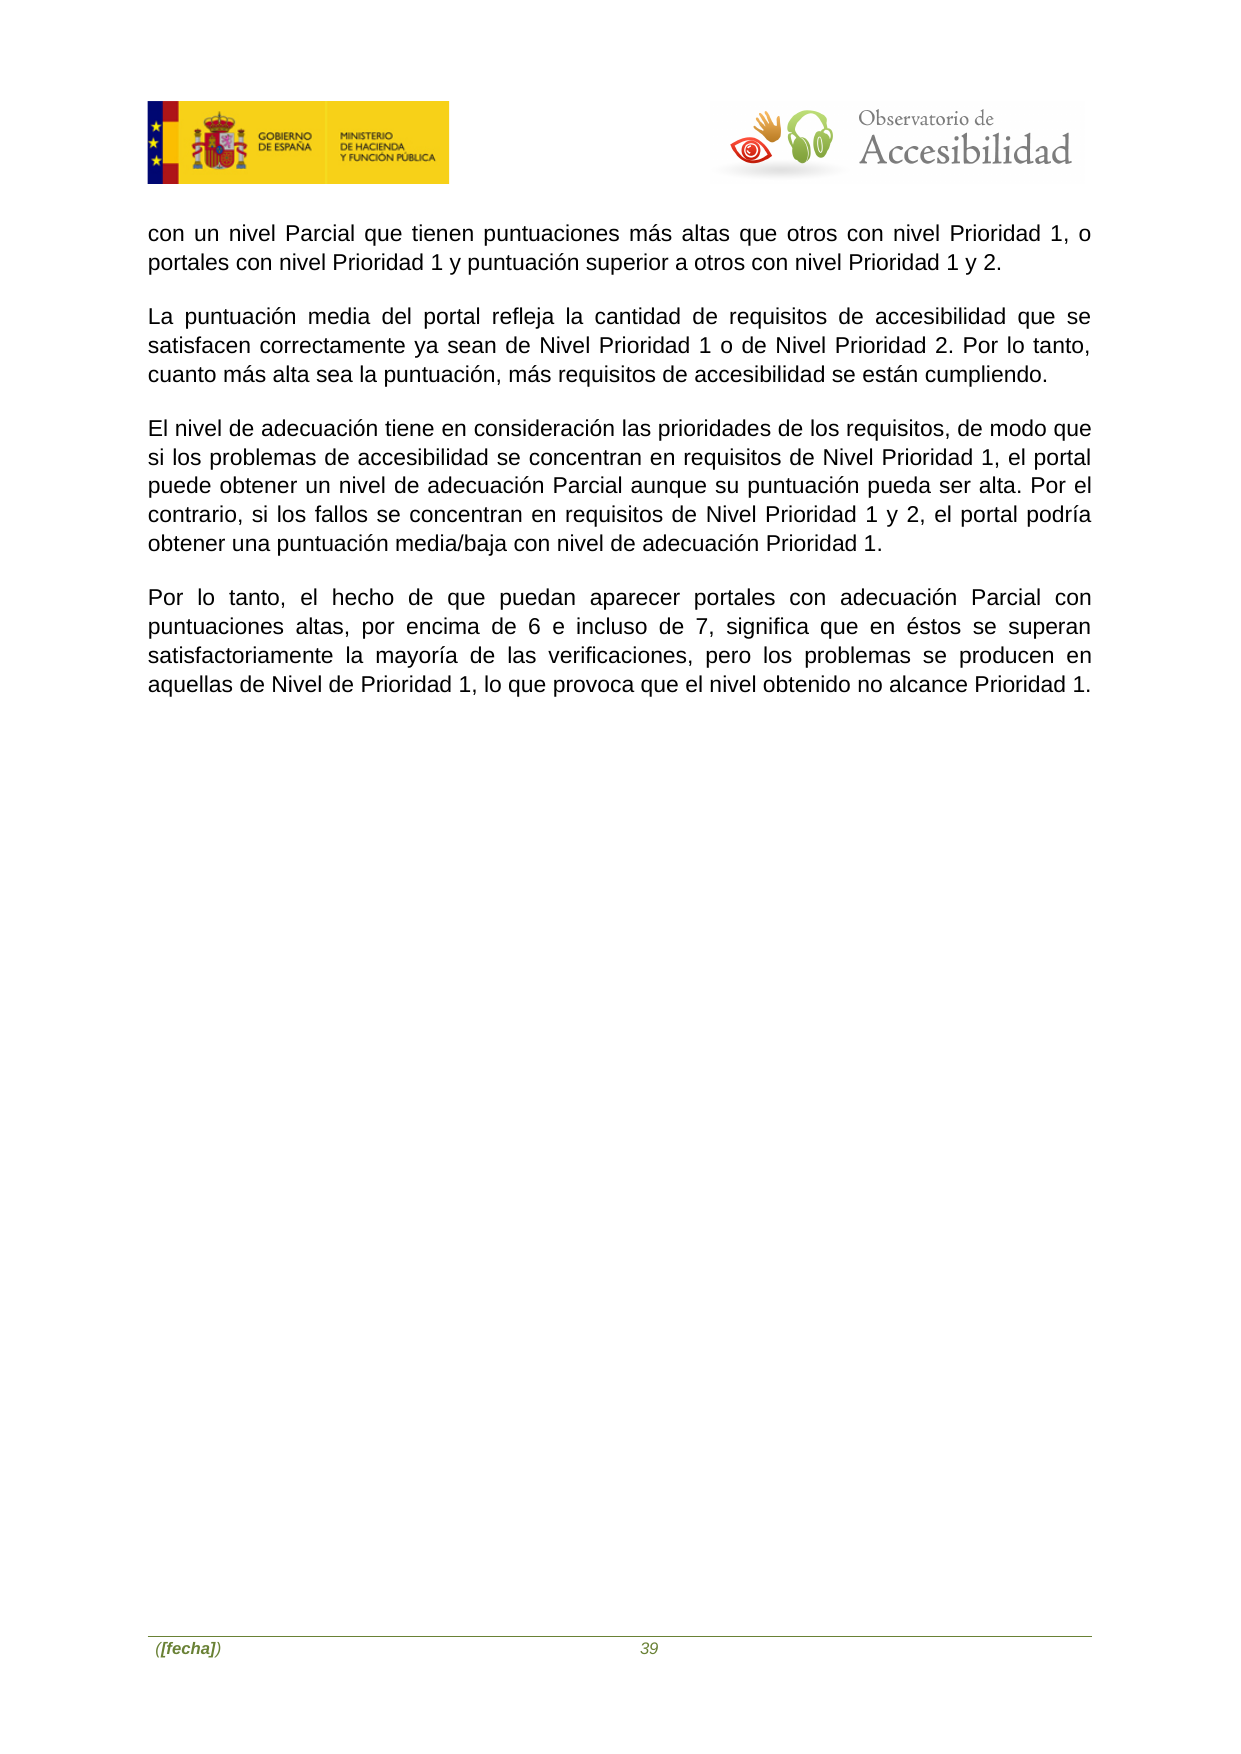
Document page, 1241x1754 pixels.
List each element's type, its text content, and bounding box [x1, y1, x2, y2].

text El nivel de adecuación tiene en consideración las prioridades de los requisitos, de modo que si los problemas de accesibilidad se concentran en requisitos de Nivel Prioridad 1, el portal puede obtener un nivel de adecuación Parcial aunque su puntuación pueda ser alta. Por el contrario, si los fallos se concentran en requisitos de Nivel Prioridad 1 y 2, el portal podría obtener una puntuación media/baja con nivel de adecuación Prioridad 1. [148, 414, 1092, 557]
picture [147, 101, 450, 184]
text La puntuación media del portal refleja la cantidad de requisitos de accesibilidad que se satisfacen correctamente ya sean de Nivel Prioridad 1 o de Nivel Prioridad 2. Por lo tanto, cuanto más alta sea la puntuación, más requisitos de accesibilidad se están cumpliendo. [148, 303, 1092, 387]
text con un nivel Parcial que tienen puntuaciones más altas que otros con nivel Prioridad 1, o portales con nivel Prioridad 1 y puntuación superior a otros con nivel Prioridad 1 y 2. [148, 220, 1092, 275]
picture [710, 101, 1086, 184]
text Por lo tanto, el hecho de que puedan aparecer portales con adecuación Parcial con puntuaciones altas, por encima de 6 e incluso de 7, significa que en éstos se superan satisfactoriamente la mayoría de las verificaciones, pero los problemas se producen en aquellas de Nivel de Prioridad 1, lo que provoca que el nivel obtenido no alcance Prioridad 1. [148, 584, 1092, 697]
